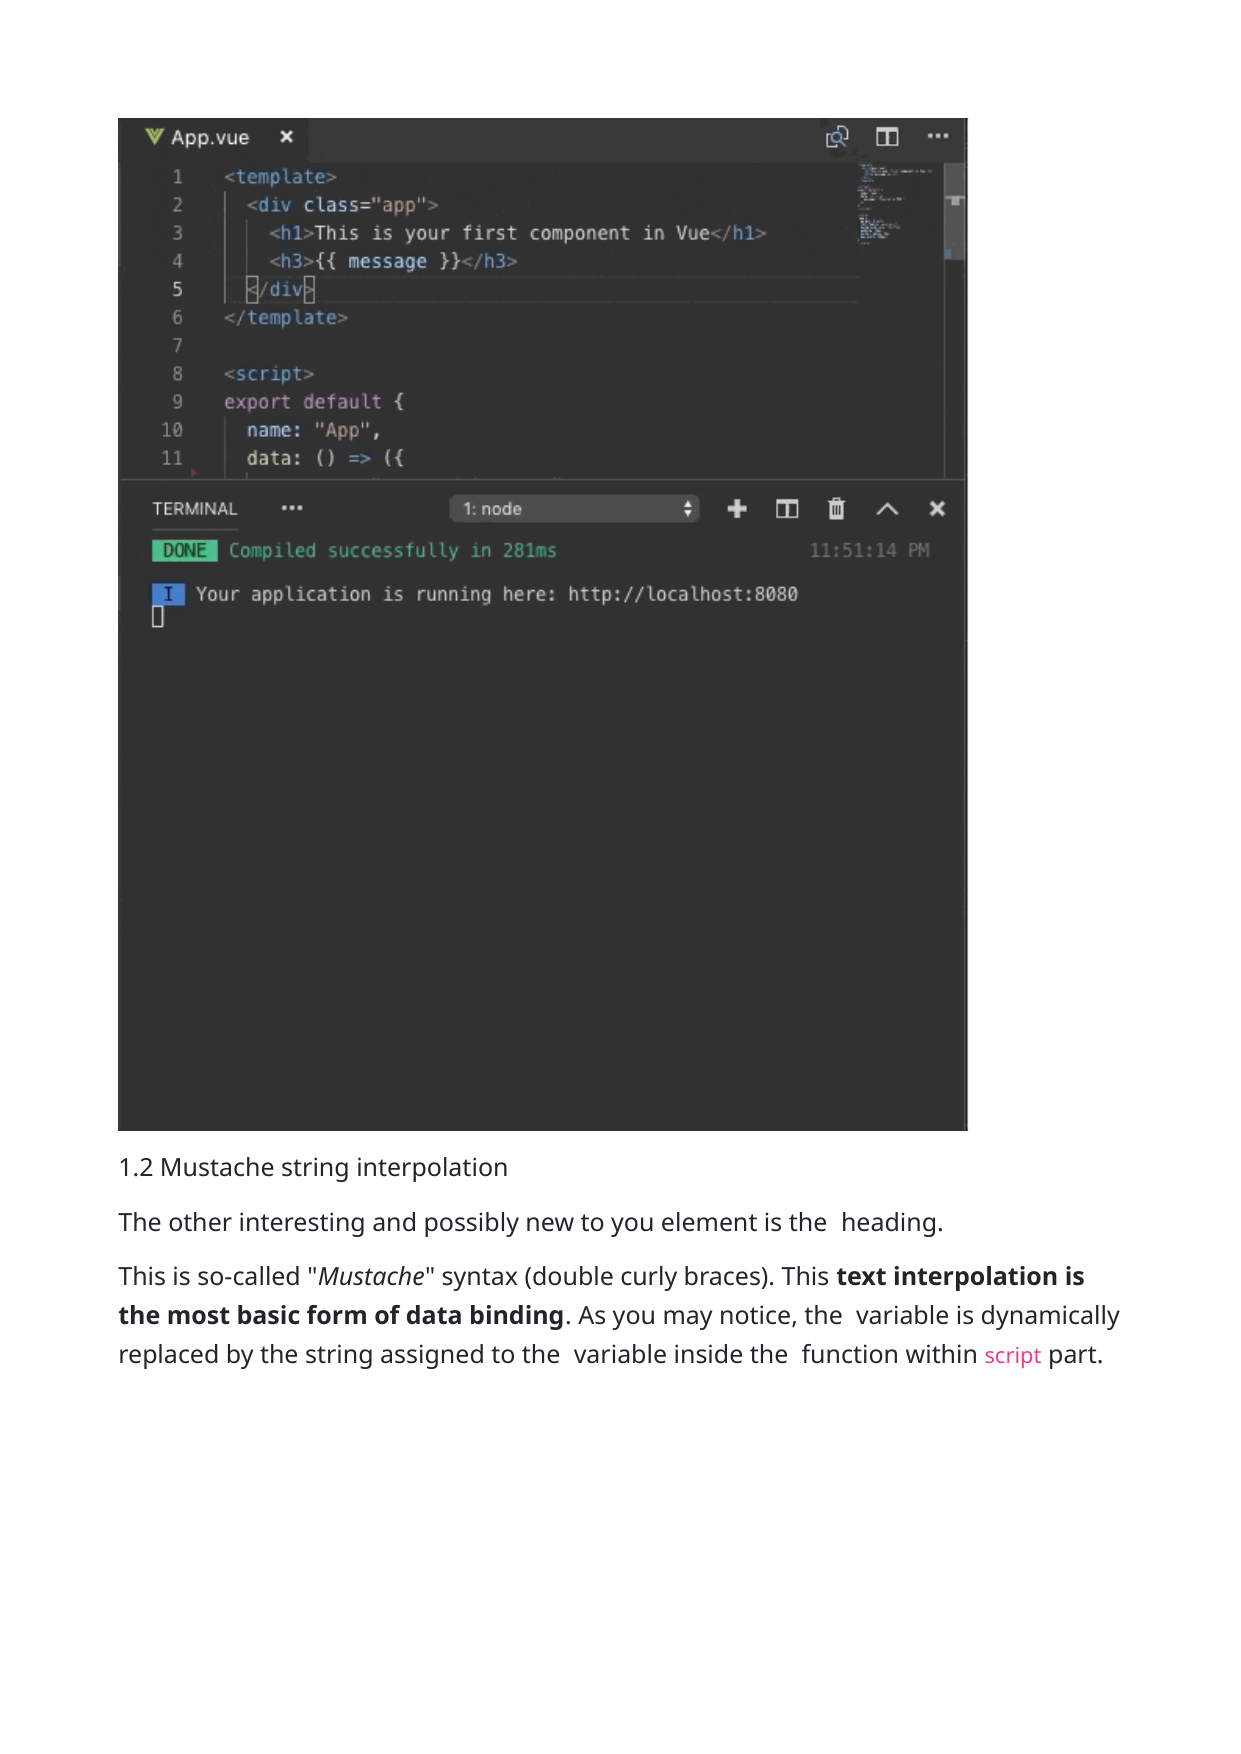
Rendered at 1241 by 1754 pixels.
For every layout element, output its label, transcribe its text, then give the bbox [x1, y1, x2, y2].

subtitle 1.2 Mustache string interpolation [118, 1149, 1122, 1183]
picture [118, 118, 969, 1131]
text This is so-called "Mustache" syntax (double curly braces). This text interpolation is the most basic form of data binding. As you may notice, the variable is dynamically replaced by the string assigned to the variable inside the function within script part. [118, 1259, 1122, 1371]
text The other interesting and possibly new to you element is the heading. [118, 1205, 1122, 1239]
